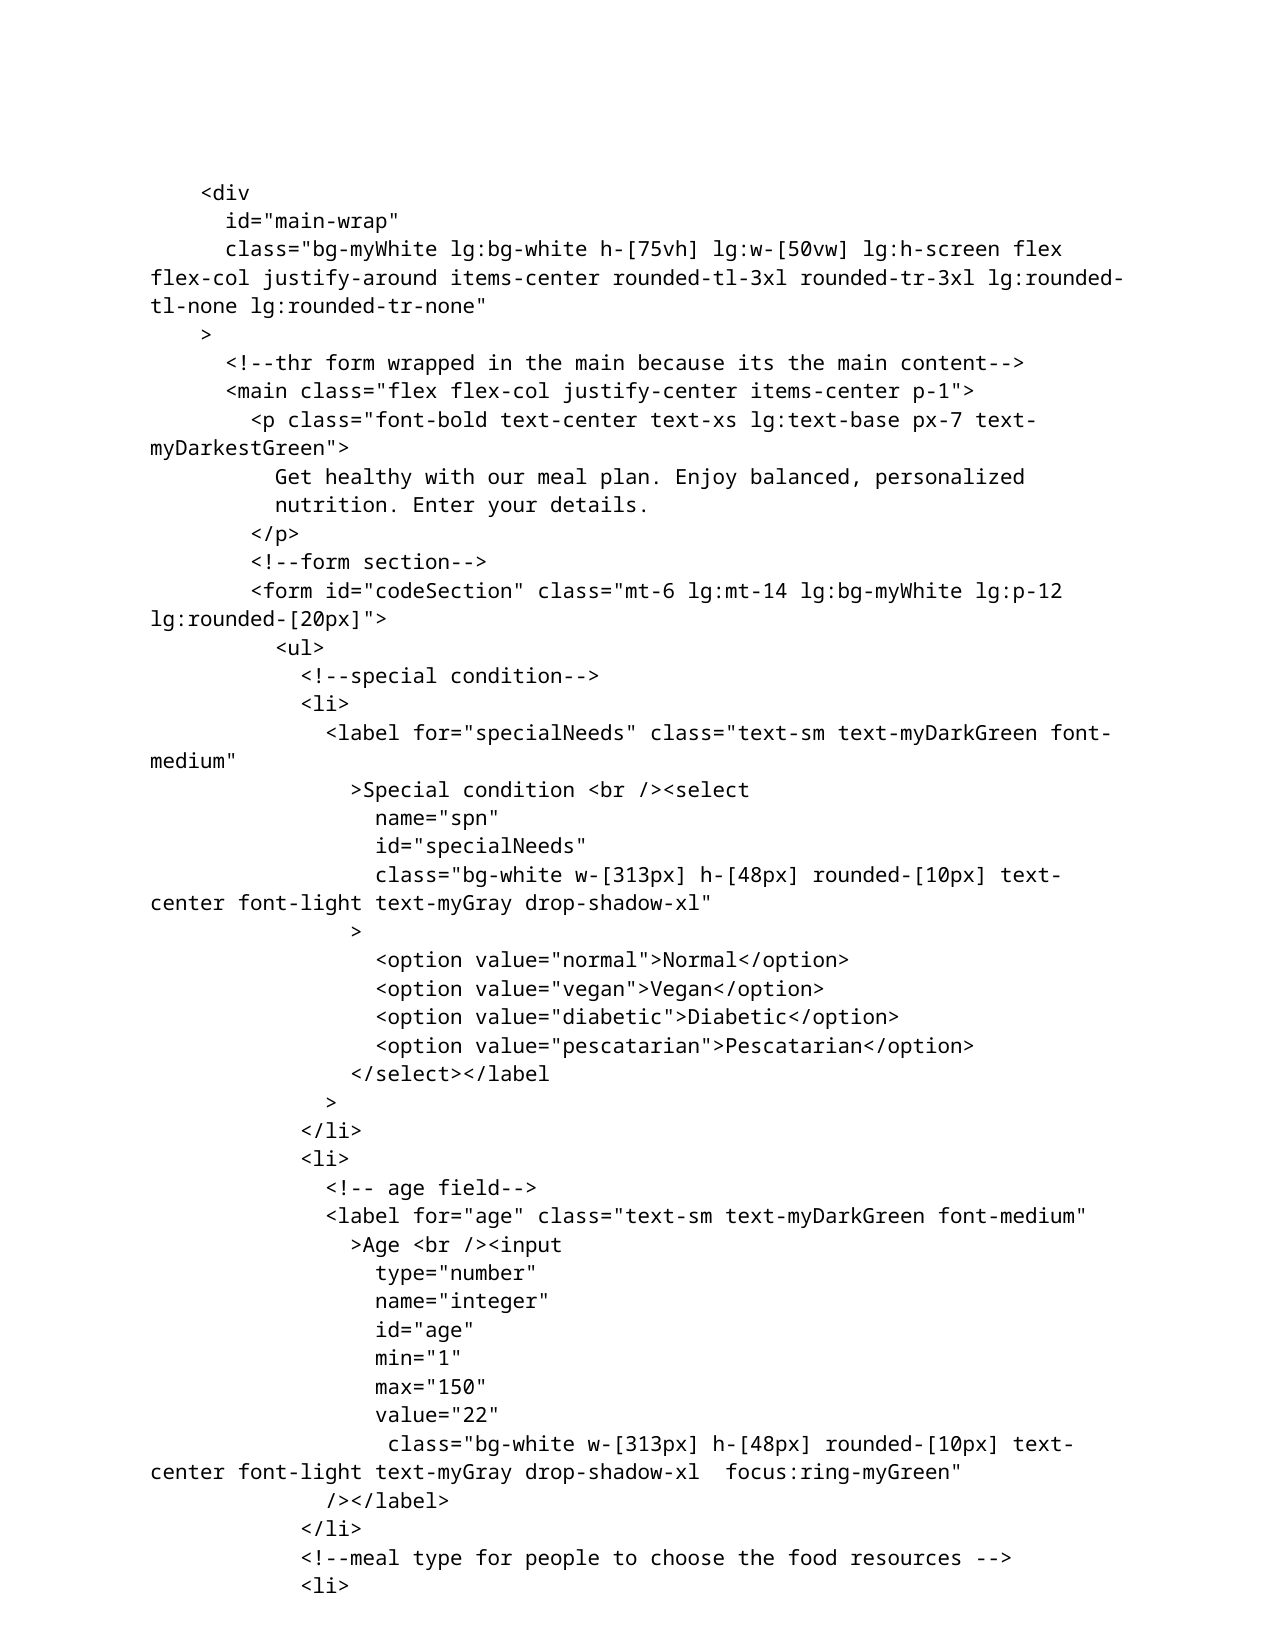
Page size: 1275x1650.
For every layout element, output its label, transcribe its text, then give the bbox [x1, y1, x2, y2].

text class="bg-white w-[313px] h-[48px] rounded-[10px] text-center font-light text-myGray drop-shadow-xl focus:ring-myGreen" [150, 1429, 1125, 1486]
text id="main-wrap" [150, 206, 1125, 234]
text min="1" [150, 1343, 1125, 1372]
text max="150" [150, 1372, 1125, 1400]
text value="22" [150, 1400, 1125, 1429]
text nutrition. Enter your details. [150, 490, 1125, 519]
text > [150, 1088, 1125, 1116]
text id="specialNeeds" [150, 832, 1125, 860]
text <label for="age" class="text-sm text-myDarkGreen font-medium" [150, 1201, 1125, 1230]
text <p class="font-bold text-center text-xs lg:text-base px-7 text-myDarkestGreen"> [150, 405, 1125, 462]
text </select></label [150, 1059, 1125, 1088]
text <option value="diabetic">Diabetic</option> [150, 1002, 1125, 1031]
text /></label> [150, 1486, 1125, 1514]
text <option value="vegan">Vegan</option> [150, 974, 1125, 1002]
text <label for="specialNeeds" class="text-sm text-myDarkGreen font-medium" [150, 718, 1125, 775]
text </p> [150, 519, 1125, 547]
text <main class="flex flex-col justify-center items-center p-1"> [150, 377, 1125, 405]
text <div [150, 178, 1125, 206]
text <option value="normal">Normal</option> [150, 945, 1125, 974]
text class="bg-white w-[313px] h-[48px] rounded-[10px] text-center font-light text-myGray drop-shadow-xl" [150, 860, 1125, 917]
text name="spn" [150, 803, 1125, 832]
text </li> [150, 1116, 1125, 1144]
text <option value="pescatarian">Pescatarian</option> [150, 1031, 1125, 1059]
text <form id="codeSection" class="mt-6 lg:mt-14 lg:bg-myWhite lg:p-12 lg:rounded-[20px]"> [150, 576, 1125, 633]
text class="bg-myWhite lg:bg-white h-[75vh] lg:w-[50vw] lg:h-screen flex flex-col justify-around items-center rounded-tl-3xl rounded-tr-3xl lg:rounded-tl-none lg:rounded-tr-none" [150, 234, 1125, 320]
text <li> [150, 689, 1125, 718]
text Get healthy with our meal plan. Enjoy balanced, personalized [150, 462, 1125, 490]
text <!--special condition--> [150, 661, 1125, 689]
text type="number" [150, 1258, 1125, 1287]
text </li> [150, 1514, 1125, 1543]
text <!--meal type for people to choose the food resources --> [150, 1543, 1125, 1571]
text >Age <br /><input [150, 1230, 1125, 1258]
text id="age" [150, 1315, 1125, 1343]
text > [150, 917, 1125, 945]
text <li> [150, 1144, 1125, 1173]
text name="integer" [150, 1287, 1125, 1315]
text >Special condition <br /><select [150, 775, 1125, 803]
text <ul> [150, 633, 1125, 661]
text <li> [150, 1571, 1125, 1599]
text <!--thr form wrapped in the main because its the main content--> [150, 348, 1125, 377]
text > [150, 320, 1125, 348]
text <!-- age field--> [150, 1173, 1125, 1201]
text <!--form section--> [150, 547, 1125, 576]
